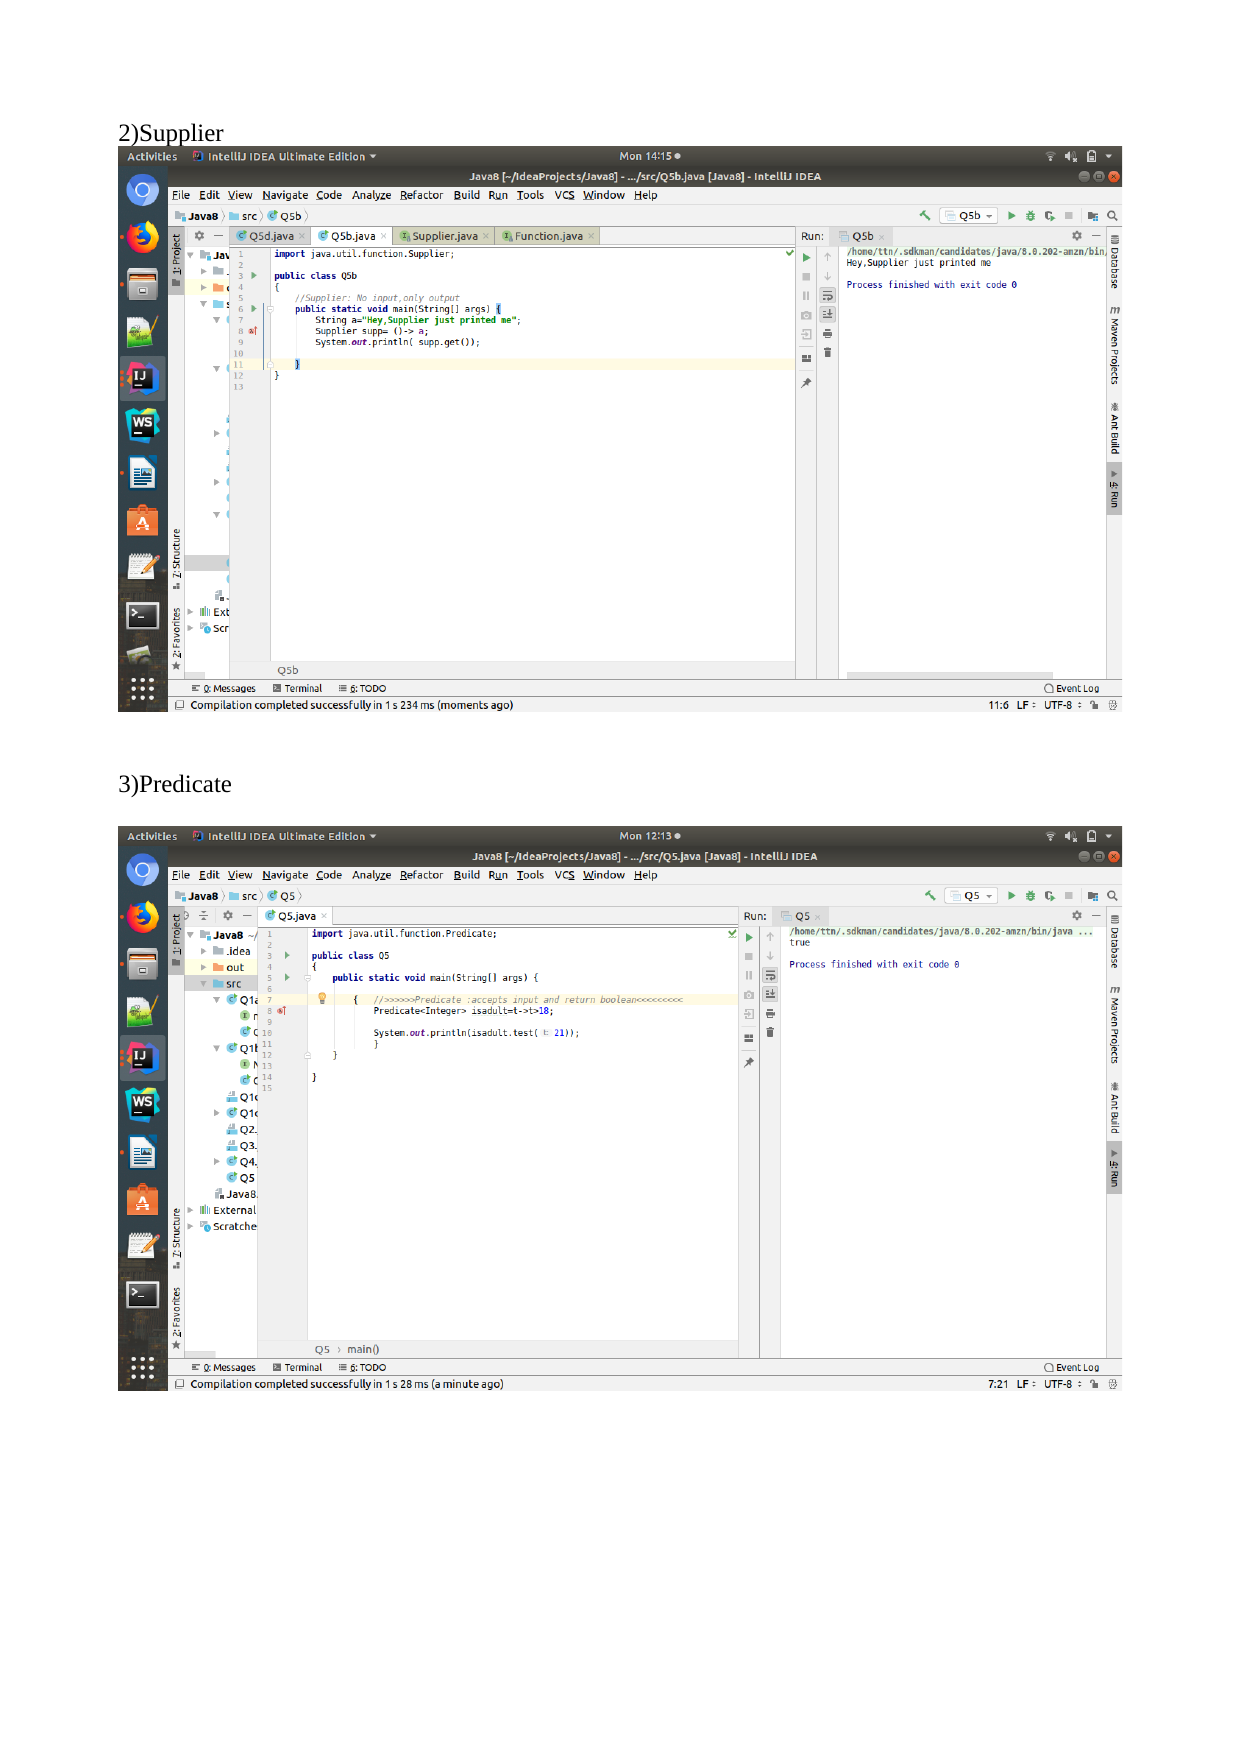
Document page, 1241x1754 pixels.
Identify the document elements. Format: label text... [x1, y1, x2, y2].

picture [118, 146, 1123, 712]
text 3)Predicate [118, 769, 1122, 797]
text 2)Supplier [118, 118, 1122, 146]
picture [118, 826, 1123, 1391]
